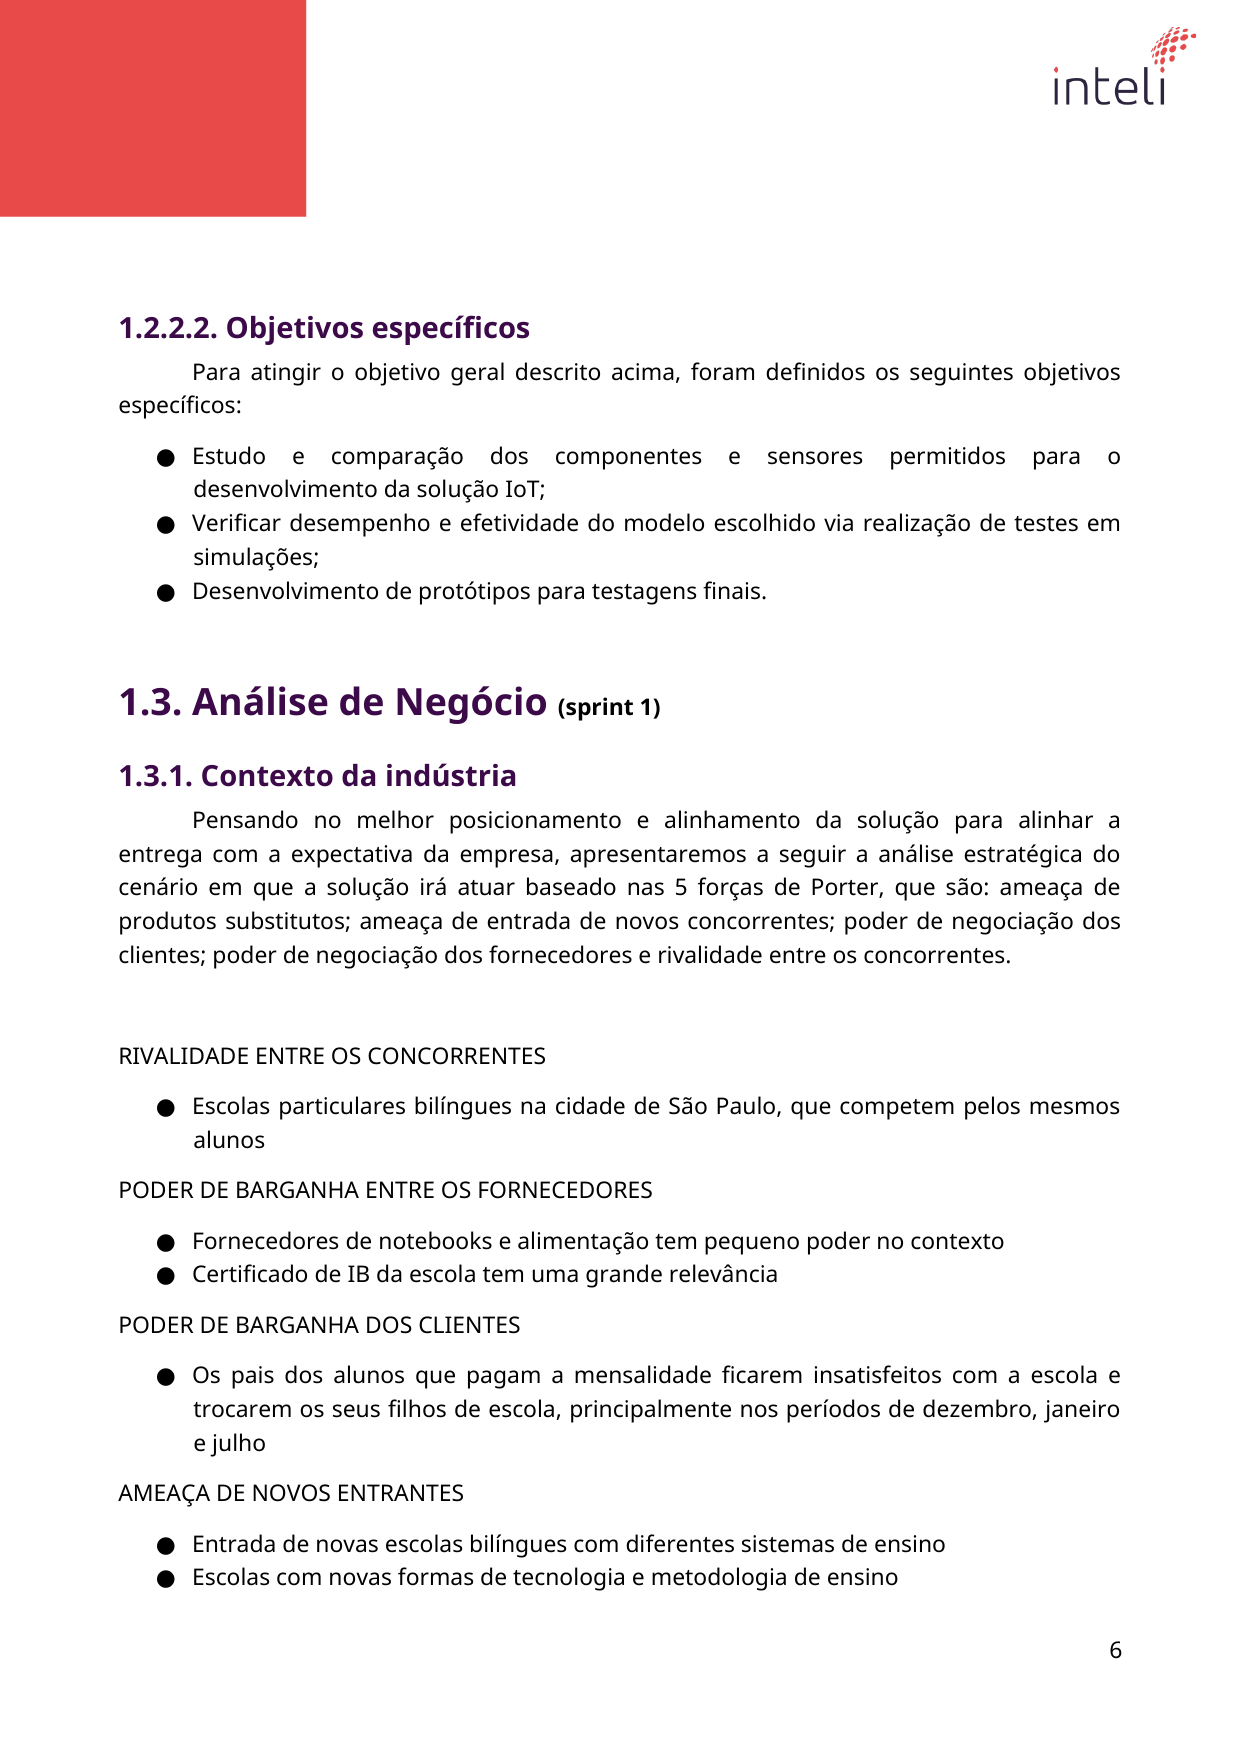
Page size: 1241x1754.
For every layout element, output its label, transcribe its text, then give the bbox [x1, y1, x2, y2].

list Estudo e comparação dos componentes e sensores permitidos para o desenvolvimento da solução IoT; [156, 440, 1122, 505]
subtitle 1.3.1. Contexto da indústria [118, 756, 1122, 795]
text Para atingir o objetivo geral descrito acima, foram definidos os seguintes objetivos específicos: [118, 356, 1122, 421]
text PODER DE BARGANHA DOS CLIENTES [118, 1309, 1122, 1340]
text Pensando no melhor posicionamento e alinhamento da solução para alinhar a entrega com a expectativa da empresa, apresentaremos a seguir a análise estratégica do cenário em que a solução irá atuar baseado nas 5 forças de Porter, que são: ameaça de produtos substitutos; ameaça de entrada de novos concorrentes; poder de negociação dos clientes; poder de negociação dos fornecedores e rivalidade entre os concorrentes. [118, 804, 1122, 970]
list Certificado de IB da escola tem uma grande relevância [156, 1258, 1122, 1289]
picture [1054, 27, 1197, 105]
list Escolas particulares bilíngues na cidade de São Paulo, que competem pelos mesmos alunos [156, 1090, 1122, 1155]
list Escolas com novas formas de tecnologia e metodologia de ensino [156, 1561, 1122, 1592]
subtitle 1.3. Análise de Negócio (sprint 1) [118, 676, 1122, 727]
list Entrada de novas escolas bilíngues com diferentes sistemas de ensino [156, 1527, 1122, 1559]
list Os pais dos alunos que pagam a mensalidade ficarem insatisfeitos com a escola e trocarem os seus filhos de escola, principalmente nos períodos de dezembro, janeiro e julho [156, 1359, 1122, 1458]
list Fornecedores de notebooks e alimentação tem pequeno poder no contexto [156, 1224, 1122, 1256]
text RIVALIDADE ENTRE OS CONCORRENTES [118, 1039, 1122, 1071]
text PODER DE BARGANHA ENTRE OS FORNECEDORES [118, 1174, 1122, 1205]
text AMEAÇA DE NOVOS ENTRANTES [118, 1477, 1122, 1508]
picture [0, 0, 307, 217]
list Verificar desempenho e efetividade do modelo escolhido via realização de testes em simulações; [156, 507, 1122, 572]
subtitle 1.2.2.2. Objetivos específicos [118, 307, 1122, 347]
list Desenvolvimento de protótipos para testagens finais. [156, 575, 1122, 606]
